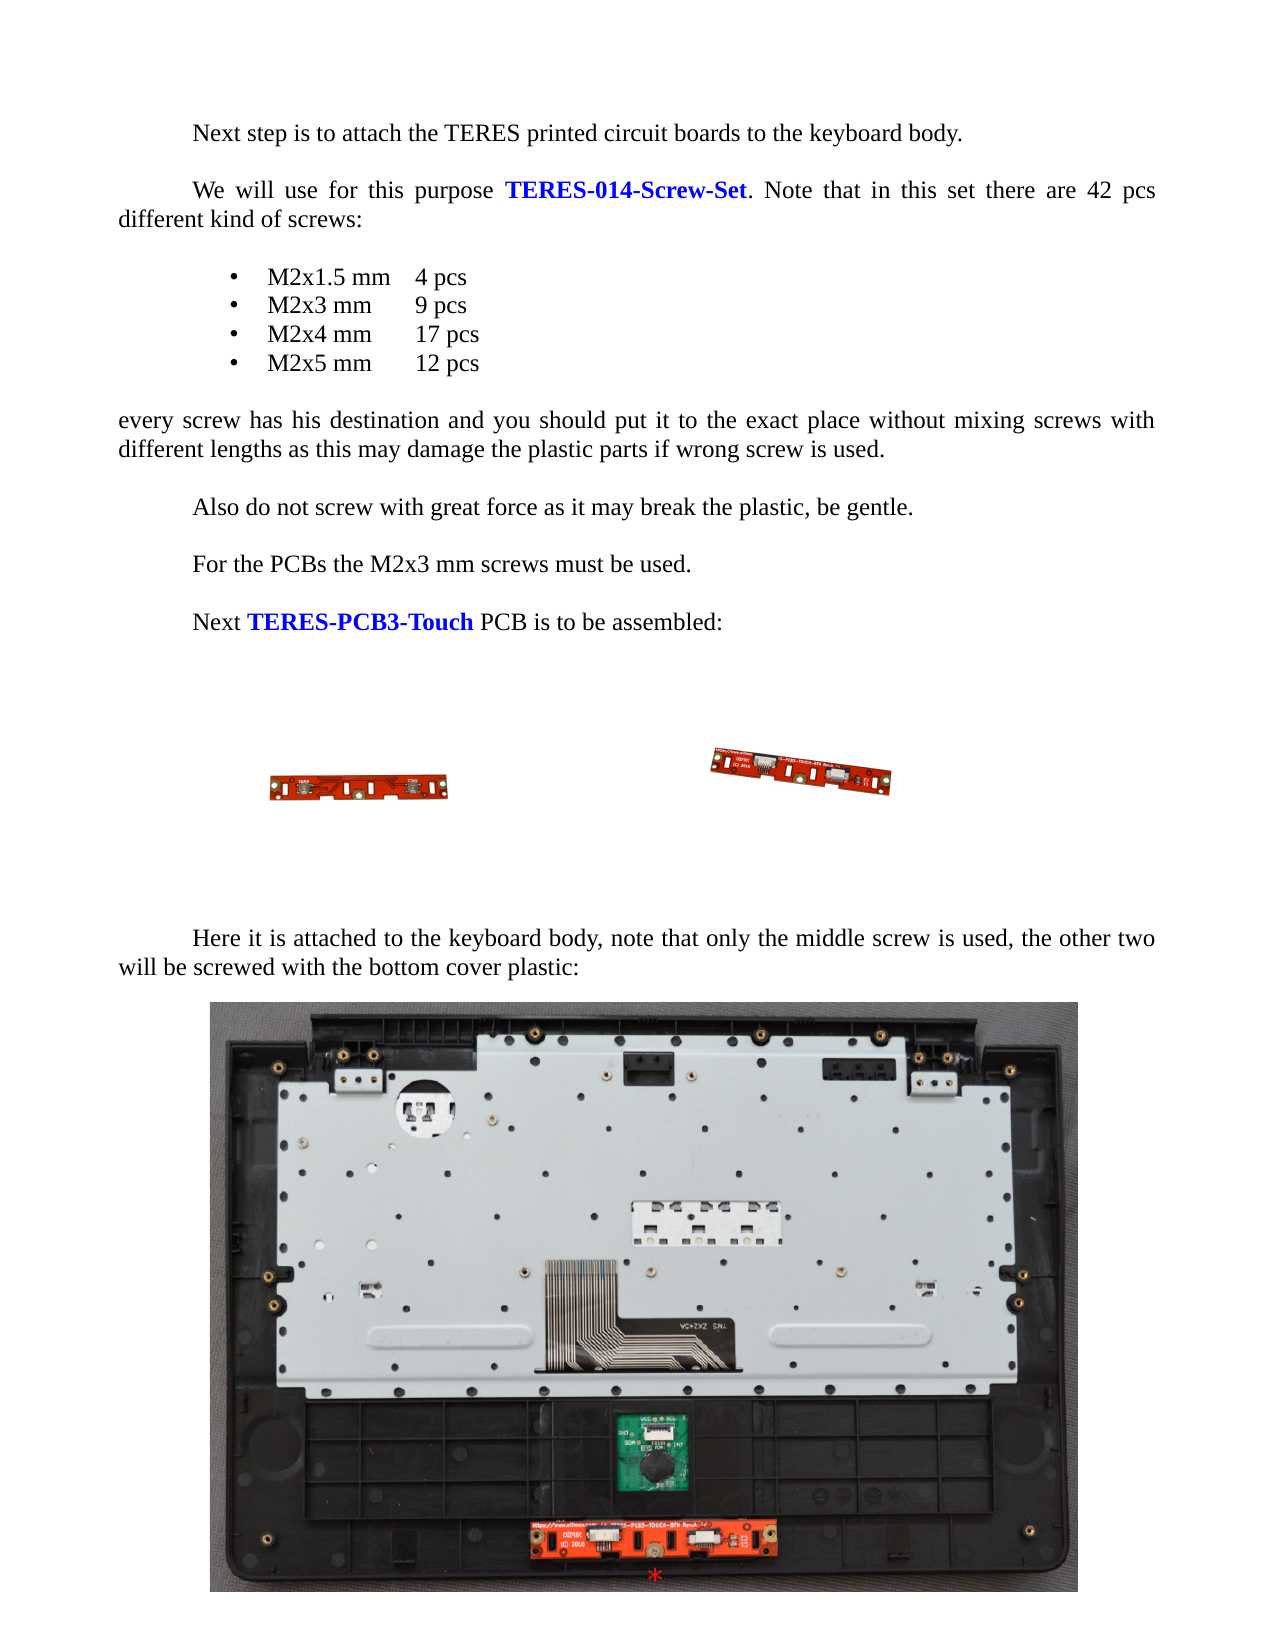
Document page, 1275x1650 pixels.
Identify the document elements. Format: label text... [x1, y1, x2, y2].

list M2x4 mm 17 pcs [229, 319, 1157, 348]
picture [209, 1002, 1078, 1592]
text every screw has his destination and you should put it to the exact place without mixing screws with different lengths as this may damage the plastic parts if wrong screw is used. [118, 406, 1157, 463]
list M2x1.5 mm 4 pcs [229, 262, 1157, 291]
text For the PCBs the M2x3 mm screws must be used. [118, 549, 1157, 578]
picture [665, 636, 936, 907]
text Here it is attached to the keyboard body, note that only the middle screw is used, the other two will be screwed with the bottom cover plastic: [118, 923, 1157, 981]
list M2x3 mm 9 pcs [229, 291, 1157, 319]
text We will use for this purpose TERES-014-Screw-Set. Note that in this set there are 42 pcs different kind of screws: [118, 176, 1157, 233]
picture [223, 652, 494, 923]
text Next step is to attach the TERES printed circuit boards to the keyboard body. [118, 118, 1157, 147]
text Also do not screw with great force as it may break the plastic, be gentle. [118, 492, 1157, 521]
list M2x5 mm 12 pcs [229, 348, 1157, 377]
text Next TERES-PCB3-Touch PCB is to be assembled: [118, 607, 1157, 636]
